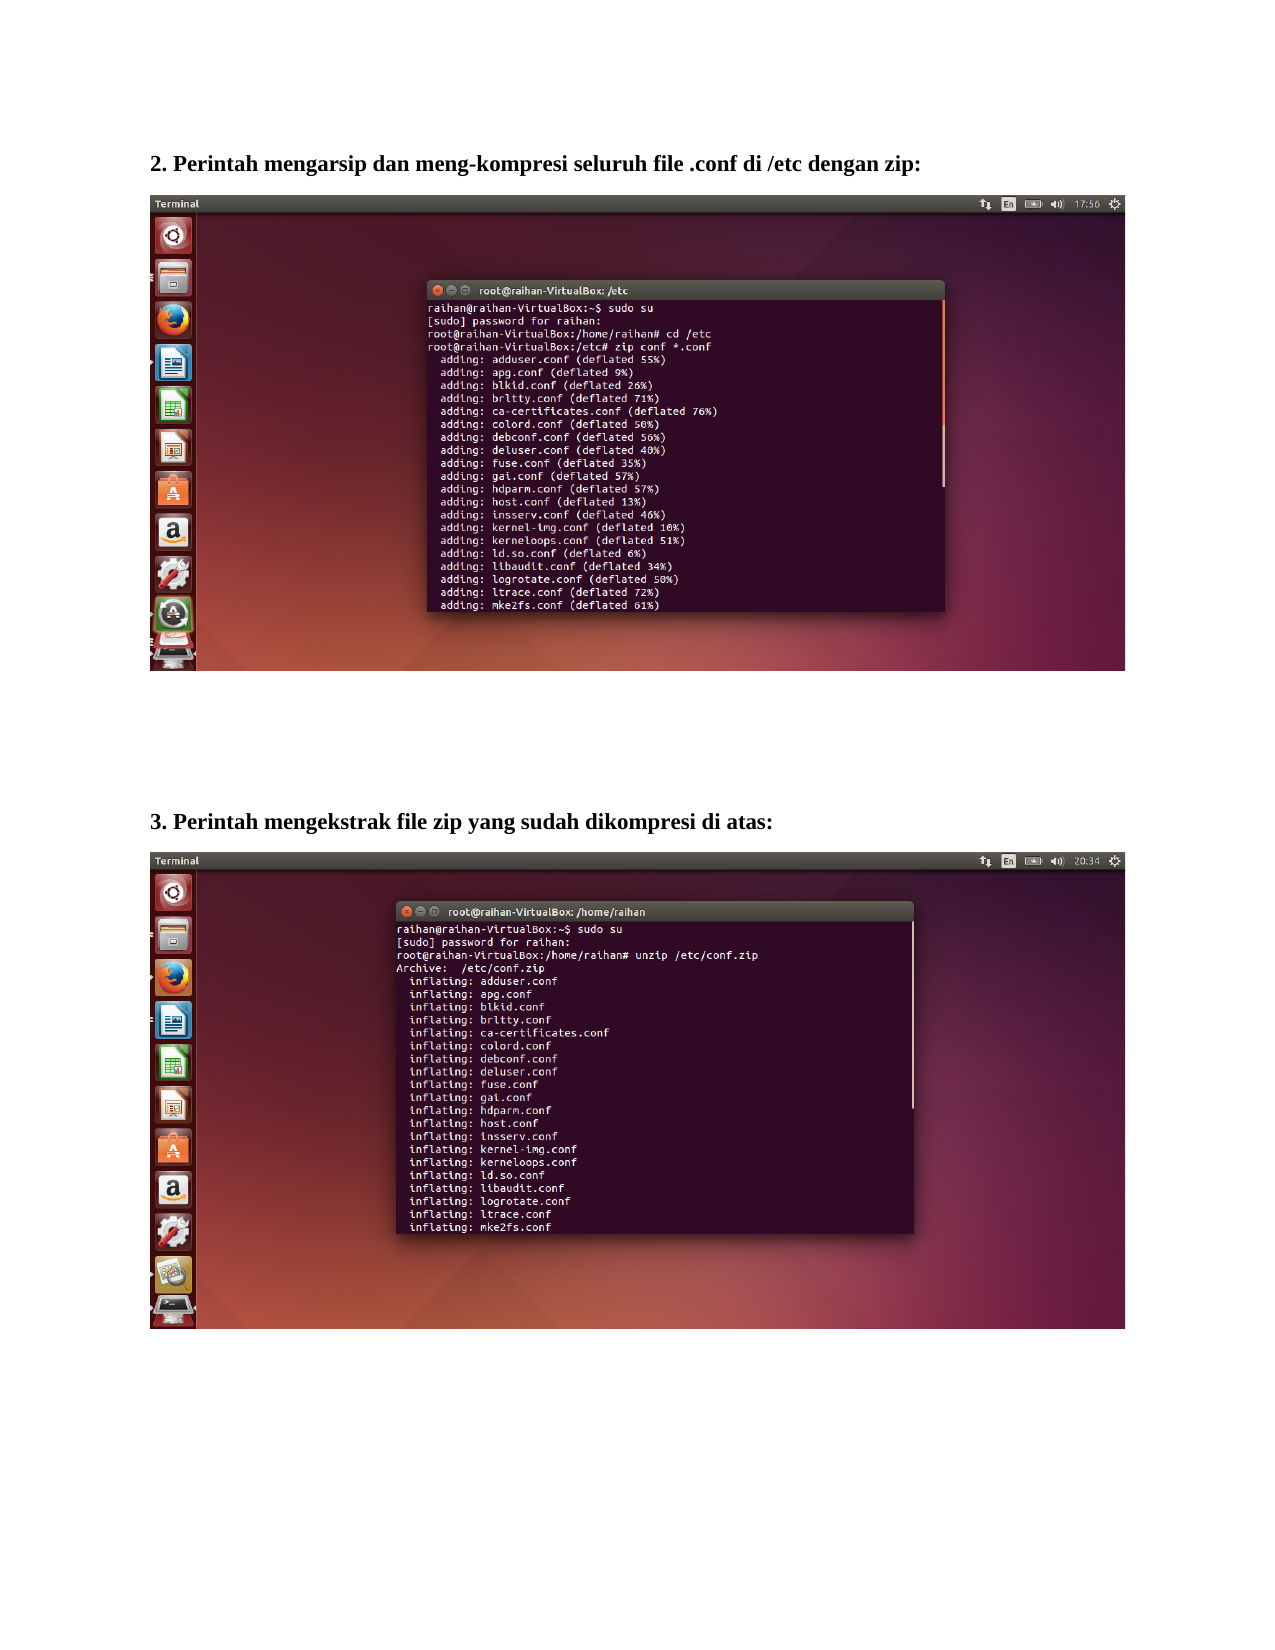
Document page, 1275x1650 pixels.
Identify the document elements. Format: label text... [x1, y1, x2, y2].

text 3. Perintah mengekstrak file zip yang sudah dikompresi di atas: [150, 808, 1125, 834]
picture [150, 852, 1125, 1329]
picture [150, 195, 1125, 671]
text 2. Perintah mengarsip dan meng-kompresi seluruh file .conf di /etc dengan zip: [150, 150, 1125, 176]
